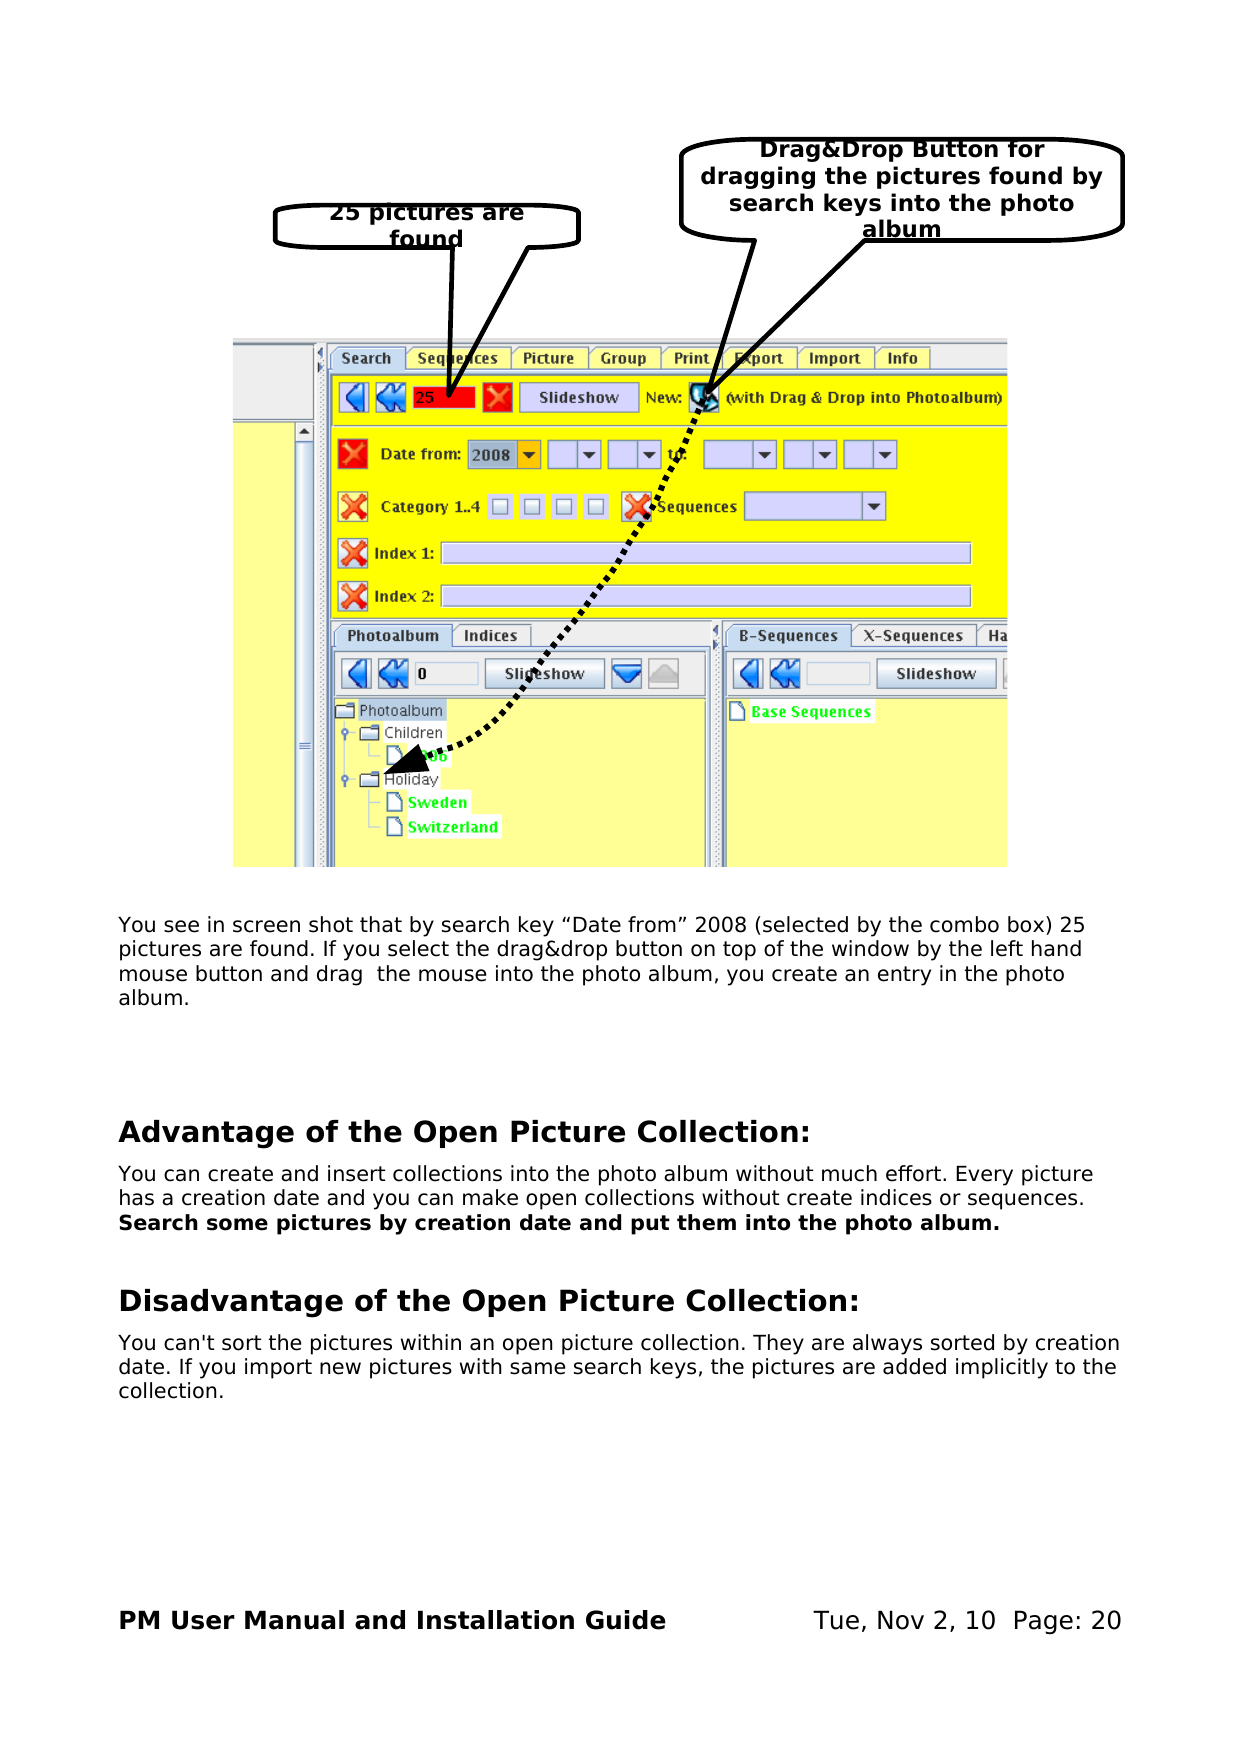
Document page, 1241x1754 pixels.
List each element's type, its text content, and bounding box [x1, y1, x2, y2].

text Disadvantage of the Open Picture Collection: [118, 1284, 1122, 1318]
text You can't sort the pictures within an open picture collection. They are always sorted by creation date. If you import new pictures with same search keys, the pictures are added implicitly to the collection. [118, 1331, 1122, 1403]
text You can create and insert collections into the photo album without much effort. Every picture has a creation date and you can make open collections without create indices or sequences. Search some pictures by creation date and put them into the photo album. [118, 1162, 1122, 1235]
text You see in screen shot that by search key “Date from” 2008 (selected by the combo box) 25 pictures are found. If you select the drag&drop button on top of the window by the left hand mouse button and drag the mouse into the photo album, you create an entry in the photo album. [118, 913, 1122, 1010]
picture [452, 338, 476, 382]
text Advantage of the Open Picture Collection: [118, 1116, 1122, 1150]
picture [714, 338, 759, 382]
picture [232, 338, 1008, 867]
